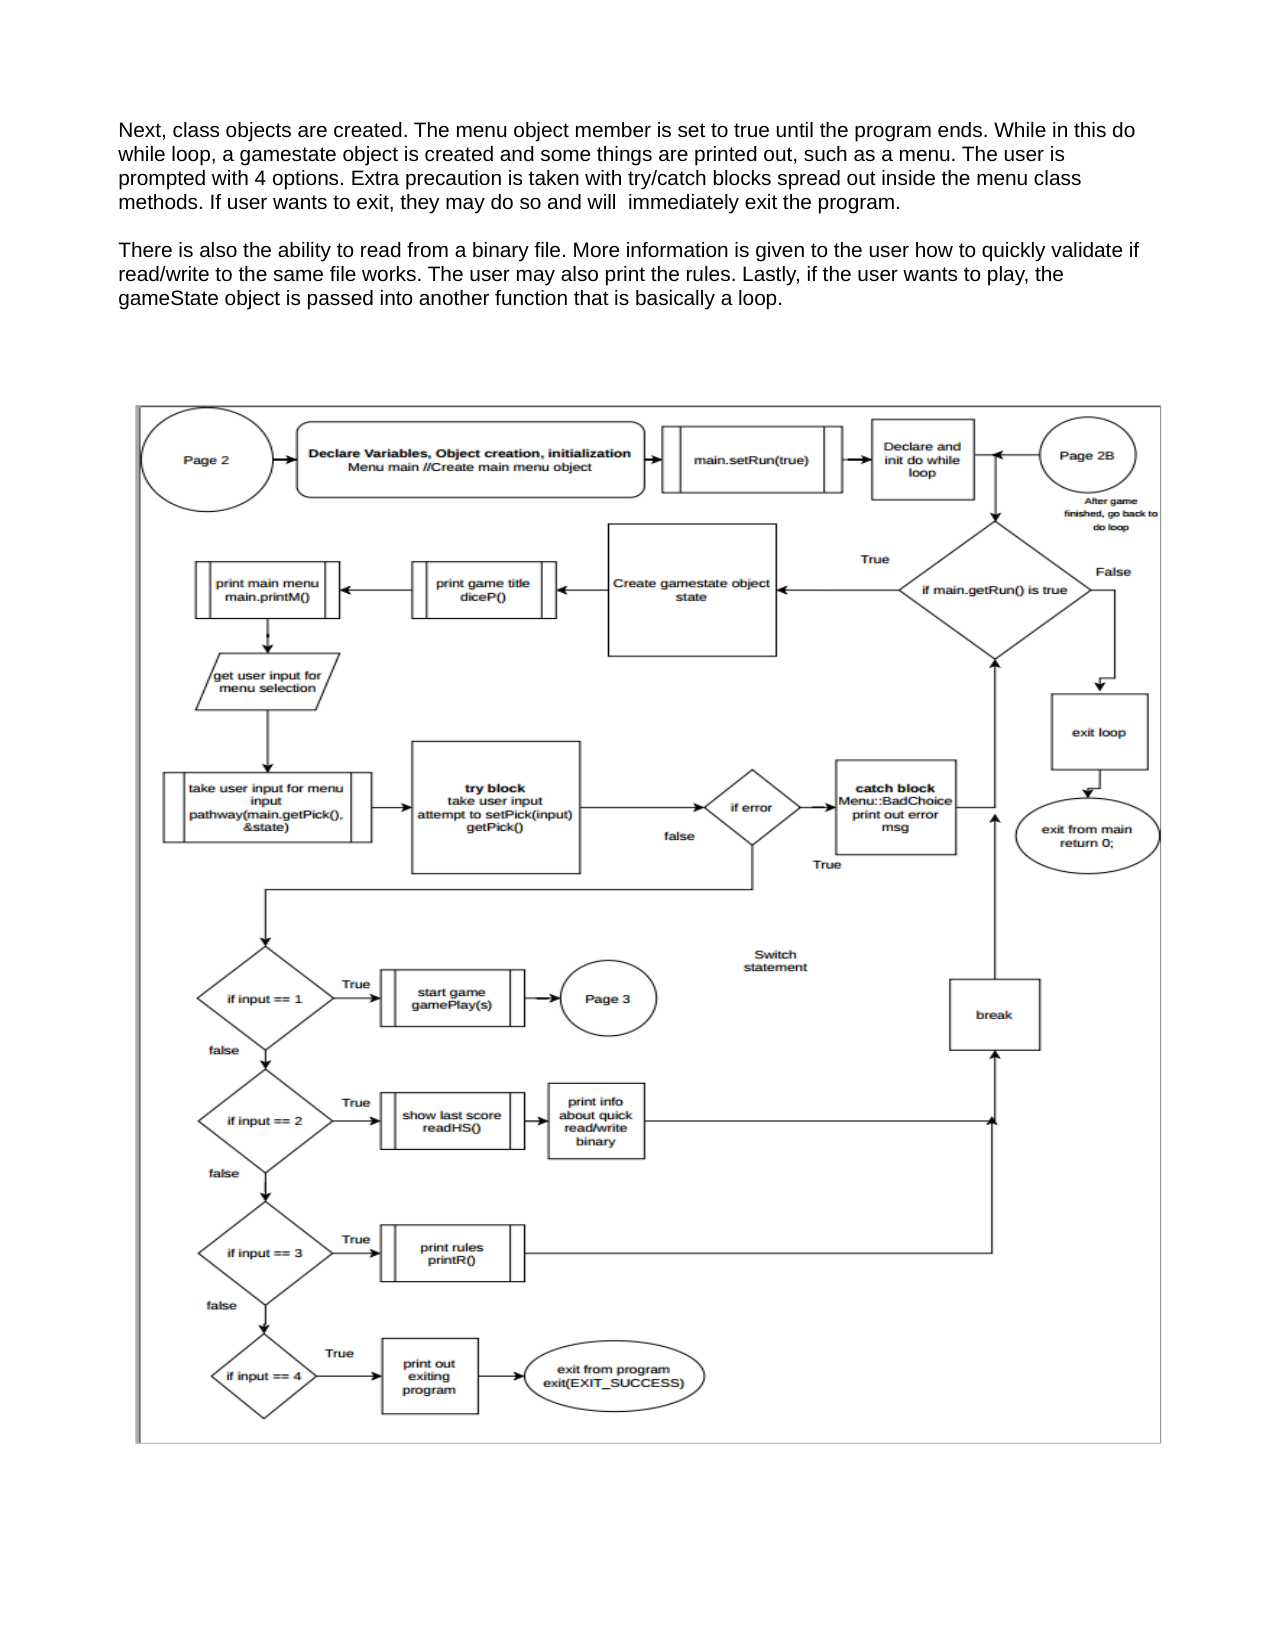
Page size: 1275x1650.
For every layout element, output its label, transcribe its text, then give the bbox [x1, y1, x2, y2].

text There is also the ability to read from a binary file. More information is given to the user how to quickly validate if read/write to the same file works. The user may also print the rules. Lastly, if the user wants to play, the gameState object is passed into another function that is basically a loop. [118, 238, 1157, 310]
text Next, class objects are created. The menu object member is set to true until the program ends. While in this do while loop, a gamestate object is created and some things are printed out, such as a menu. The user is prompted with 4 options. Extra precaution is taken with try/catch blocks spread out inside the menu class methods. If user wants to exit, they may do so and will immediately exit the program. [118, 118, 1157, 214]
picture [135, 405, 1162, 1444]
